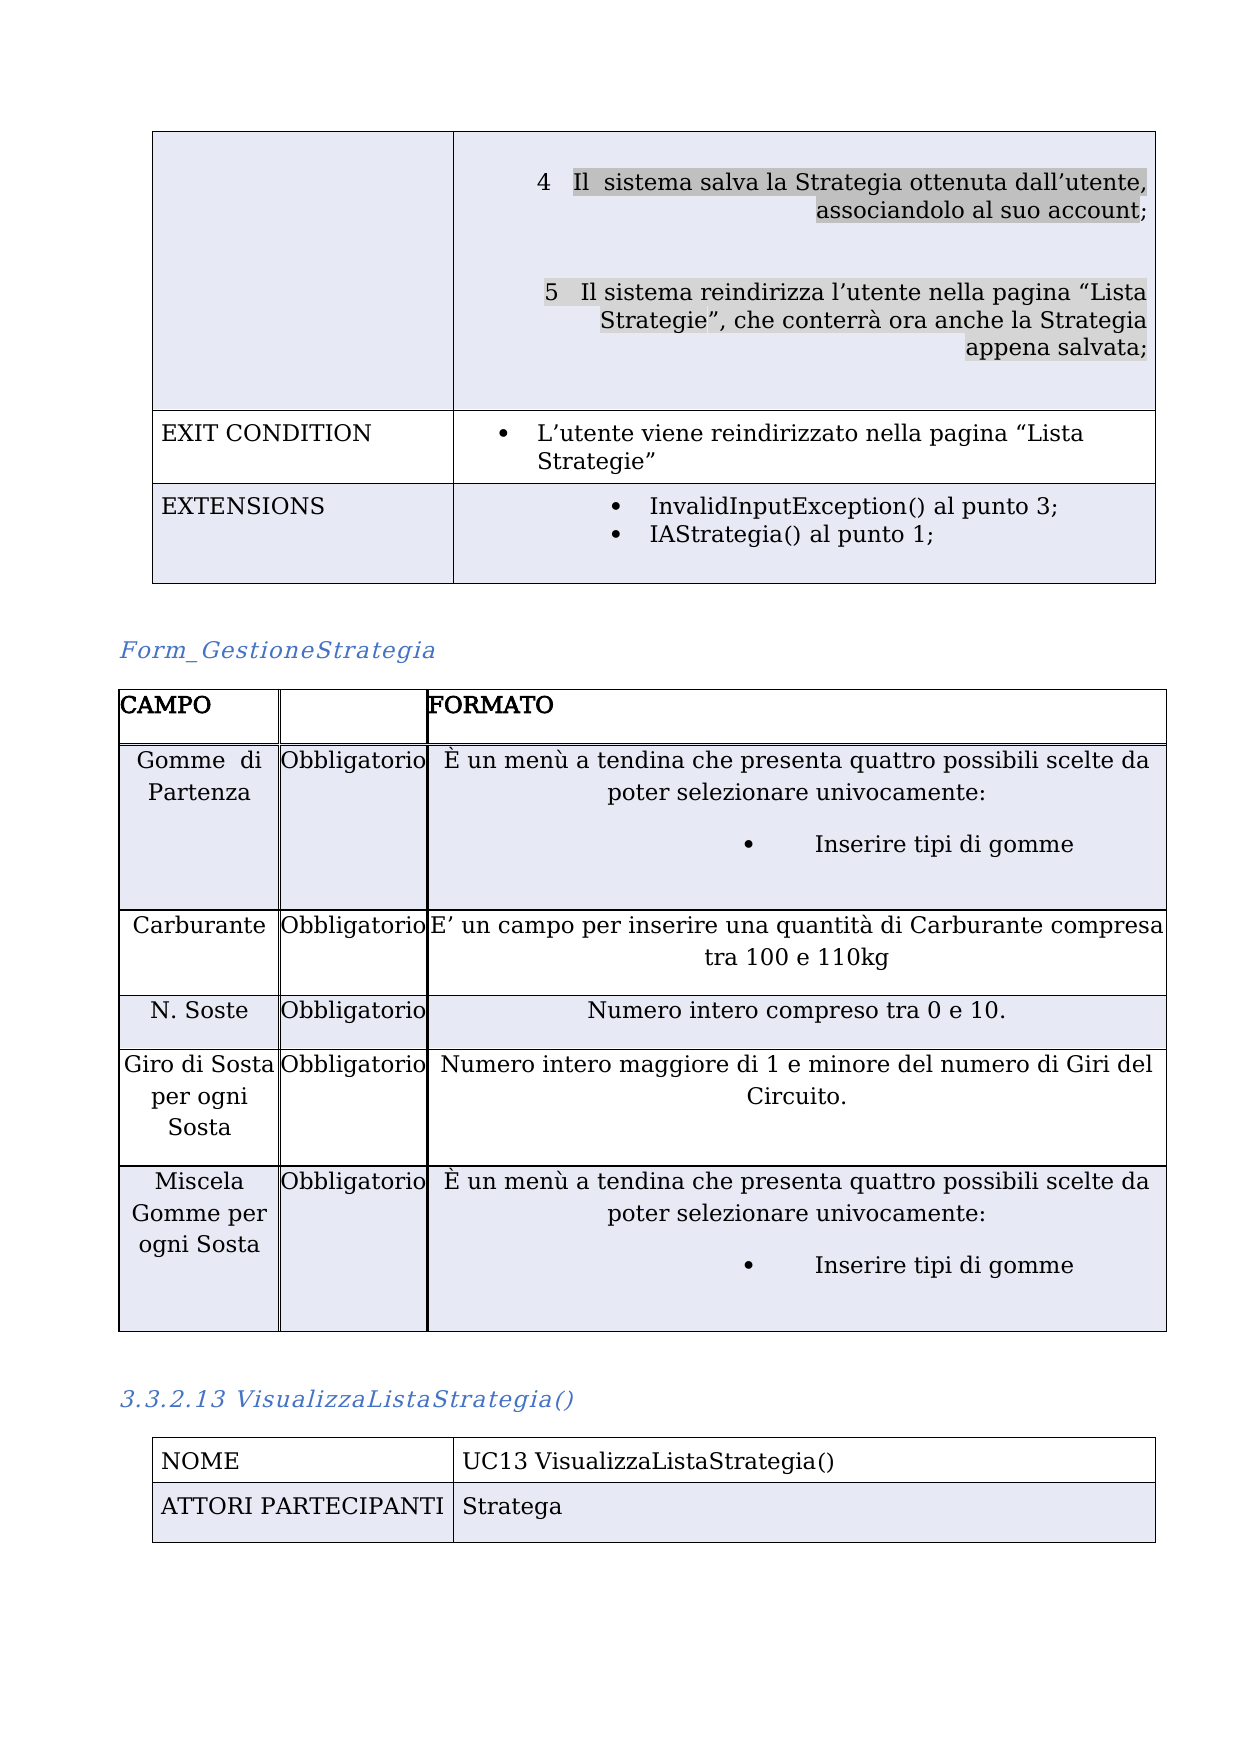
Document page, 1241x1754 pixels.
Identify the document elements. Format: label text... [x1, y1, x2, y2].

subtitle 3.3.2.13 VisualizzaListaStrategia() [118, 1384, 1122, 1412]
table_cell EXTENSIONS [153, 484, 453, 583]
table_cell E’ un campo per inserire una quantità di Carburante compresa tra 100 e 110kg [429, 911, 1166, 995]
table_cell Obbligatorio [281, 996, 426, 1048]
table_cell L’utente viene reindirizzato nella pagina “Lista Strategie” [454, 411, 1155, 482]
table_header NOME [153, 1438, 453, 1482]
table_cell Miscela Gomme per ogni Sosta [120, 1167, 278, 1331]
table_cell L’utente compila il form descritto nella tabella Form_GestioneStrategia; L’utente clicca sul pulsante “Salva” inviando al sistema i dati inseriti nel form; Il sistema valida i campi del form assicurandosi che rispettino i vincoli specificati nella tabella Form_GestioneStrategia; Il sistema salva la Strategia ottenuta dall’utente, associandolo al suo account; Il sistema reindirizza l’utente nella pagina “Lista Strategie”, che conterrà ora anche la Strategia appena salvata; [454, 132, 1155, 409]
table_cell Obbligatorio [281, 1167, 426, 1331]
table_header [281, 690, 426, 742]
table_cell EXIT CONDITION [153, 411, 453, 482]
table_cell È un menù a tendina che presenta quattro possibili scelte da poter selezionare univocamente: Inserire tipi di gomme [429, 1167, 1166, 1331]
table_cell Obbligatorio [281, 1050, 426, 1165]
table_cell Giro di Sosta per ogni Sosta [120, 1050, 278, 1165]
table_cell Numero intero maggiore di 1 e minore del numero di Giri del Circuito. [429, 1050, 1166, 1165]
table_cell È un menù a tendina che presenta quattro possibili scelte da poter selezionare univocamente: Inserire tipi di gomme [429, 746, 1166, 909]
table_header CAMPO [120, 690, 278, 742]
table_cell Numero intero compreso tra 0 e 10. [429, 996, 1166, 1048]
table_cell Obbligatorio [281, 746, 426, 909]
table_cell InvalidInputException() al punto 3; IAStrategia() al punto 1; [454, 484, 1155, 583]
subtitle Form_GestioneStrategia [118, 636, 1122, 664]
table_cell N. Soste [120, 996, 278, 1048]
table_cell Stratega [454, 1483, 1155, 1542]
table_cell Obbligatorio [281, 911, 426, 995]
table_cell Gomme di Partenza [120, 746, 278, 909]
table_cell ATTORI PARTECIPANTI [153, 1483, 453, 1542]
table_header FORMATO [429, 690, 1166, 742]
table_cell Carburante [120, 911, 278, 995]
table_header UC13 VisualizzaListaStrategia() [454, 1438, 1155, 1482]
table_cell [153, 132, 453, 409]
